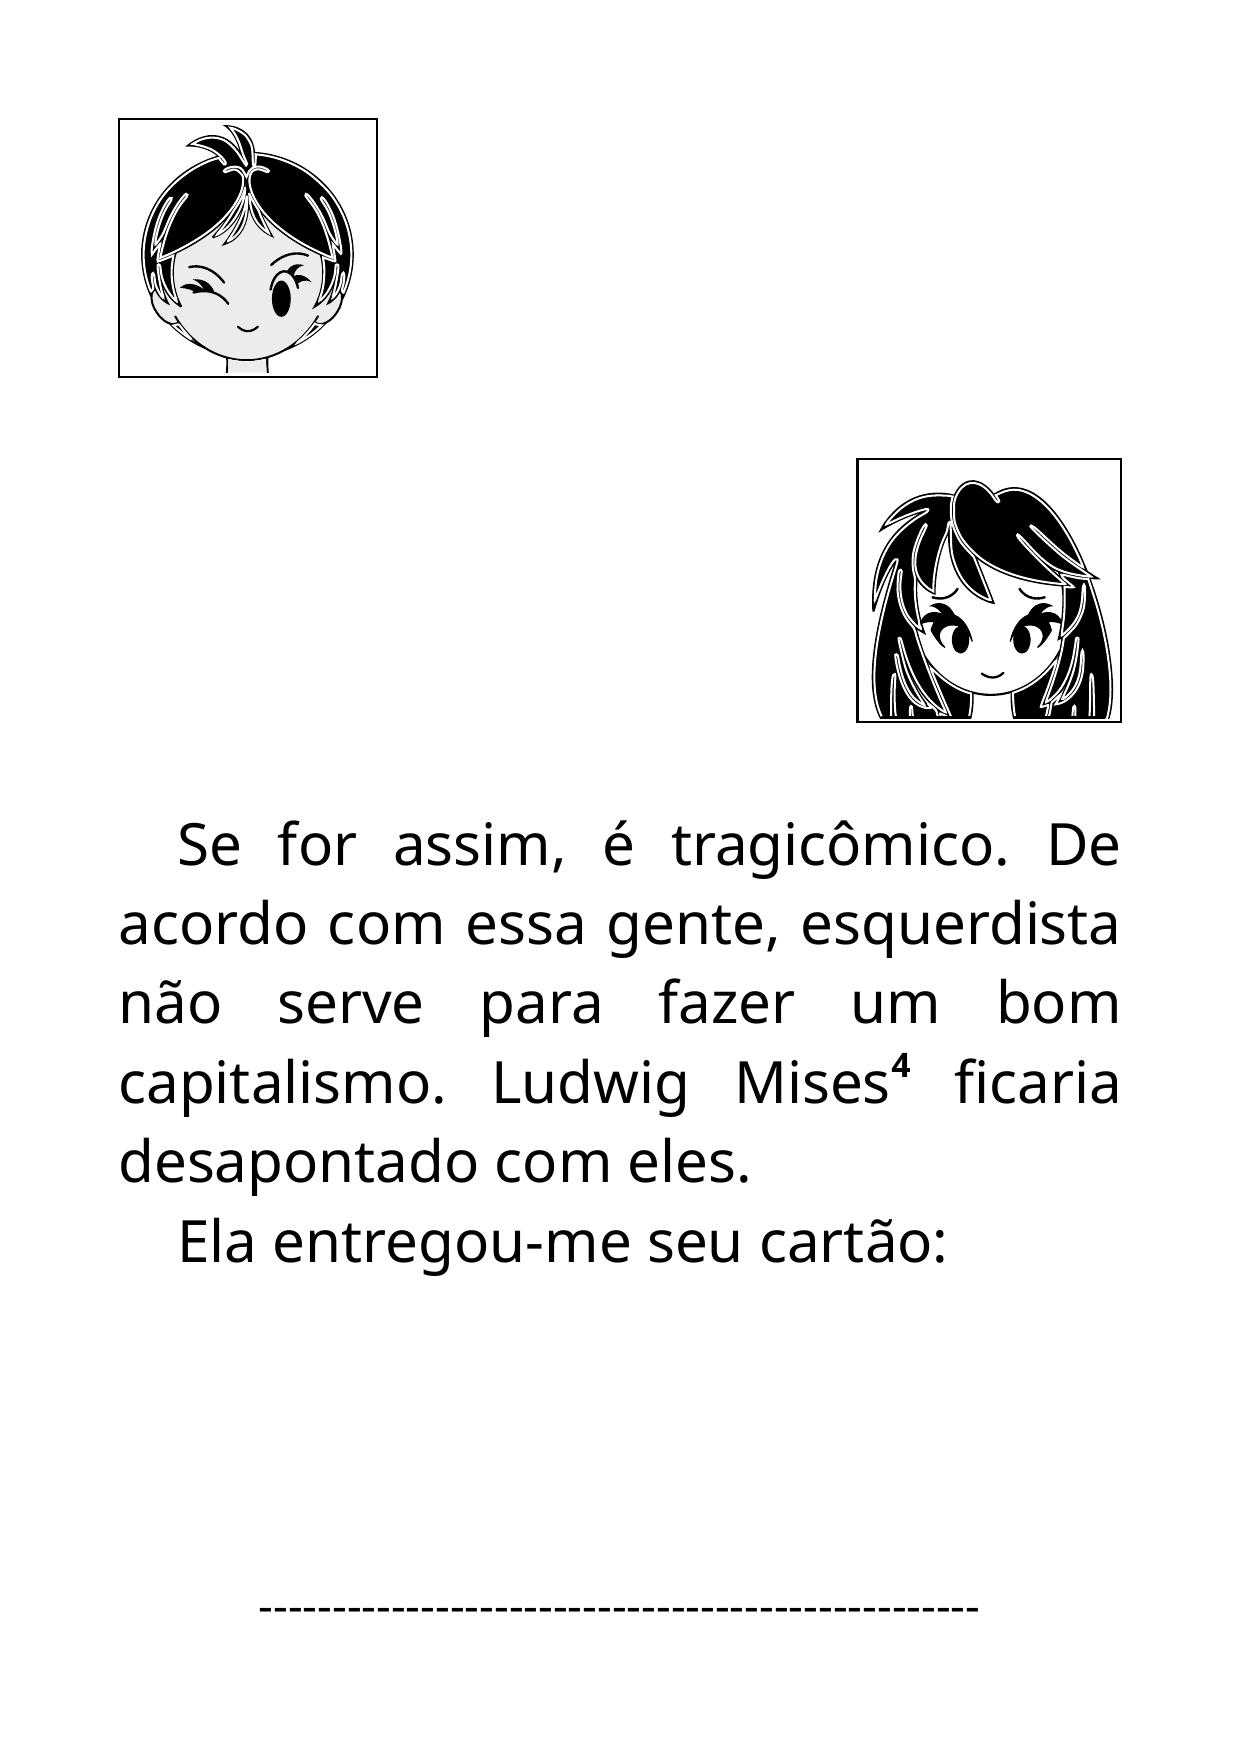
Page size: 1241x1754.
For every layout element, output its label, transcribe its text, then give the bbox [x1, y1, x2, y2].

text Ela entregou-me seu cartão: [118, 1200, 1122, 1279]
text Se for assim, é tragicômico. De acordo com essa gente, esquerdista não serve para fazer um bom capitalismo. Ludwig Mises4 ficaria desapontado com eles. [118, 803, 1122, 1200]
